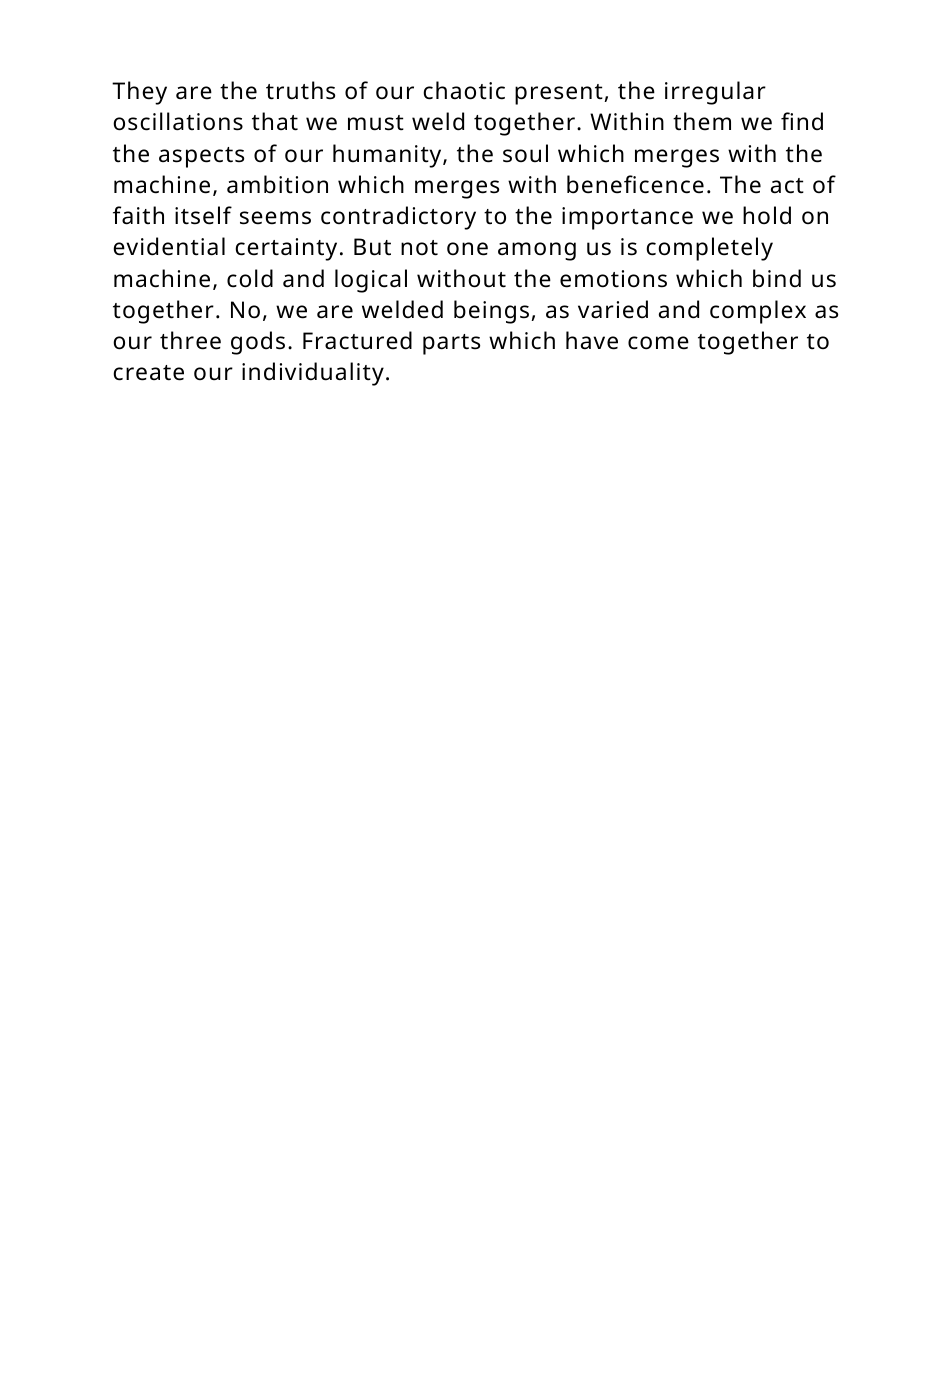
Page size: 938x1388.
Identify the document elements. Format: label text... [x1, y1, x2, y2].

text They are the truths of our chaotic present, the irregular oscillations that we must weld together. Within them we find the aspects of our humanity, the soul which merges with the machine, ambition which merges with beneficence. The act of faith itself seems contradictory to the importance we hold on evidential certainty. But not one among us is completely machine, cold and logical without the emotions which bind us together. No, we are welded beings, as varied and complex as our three gods. Fractured parts which have come together to create our individuality. [112, 75, 862, 387]
